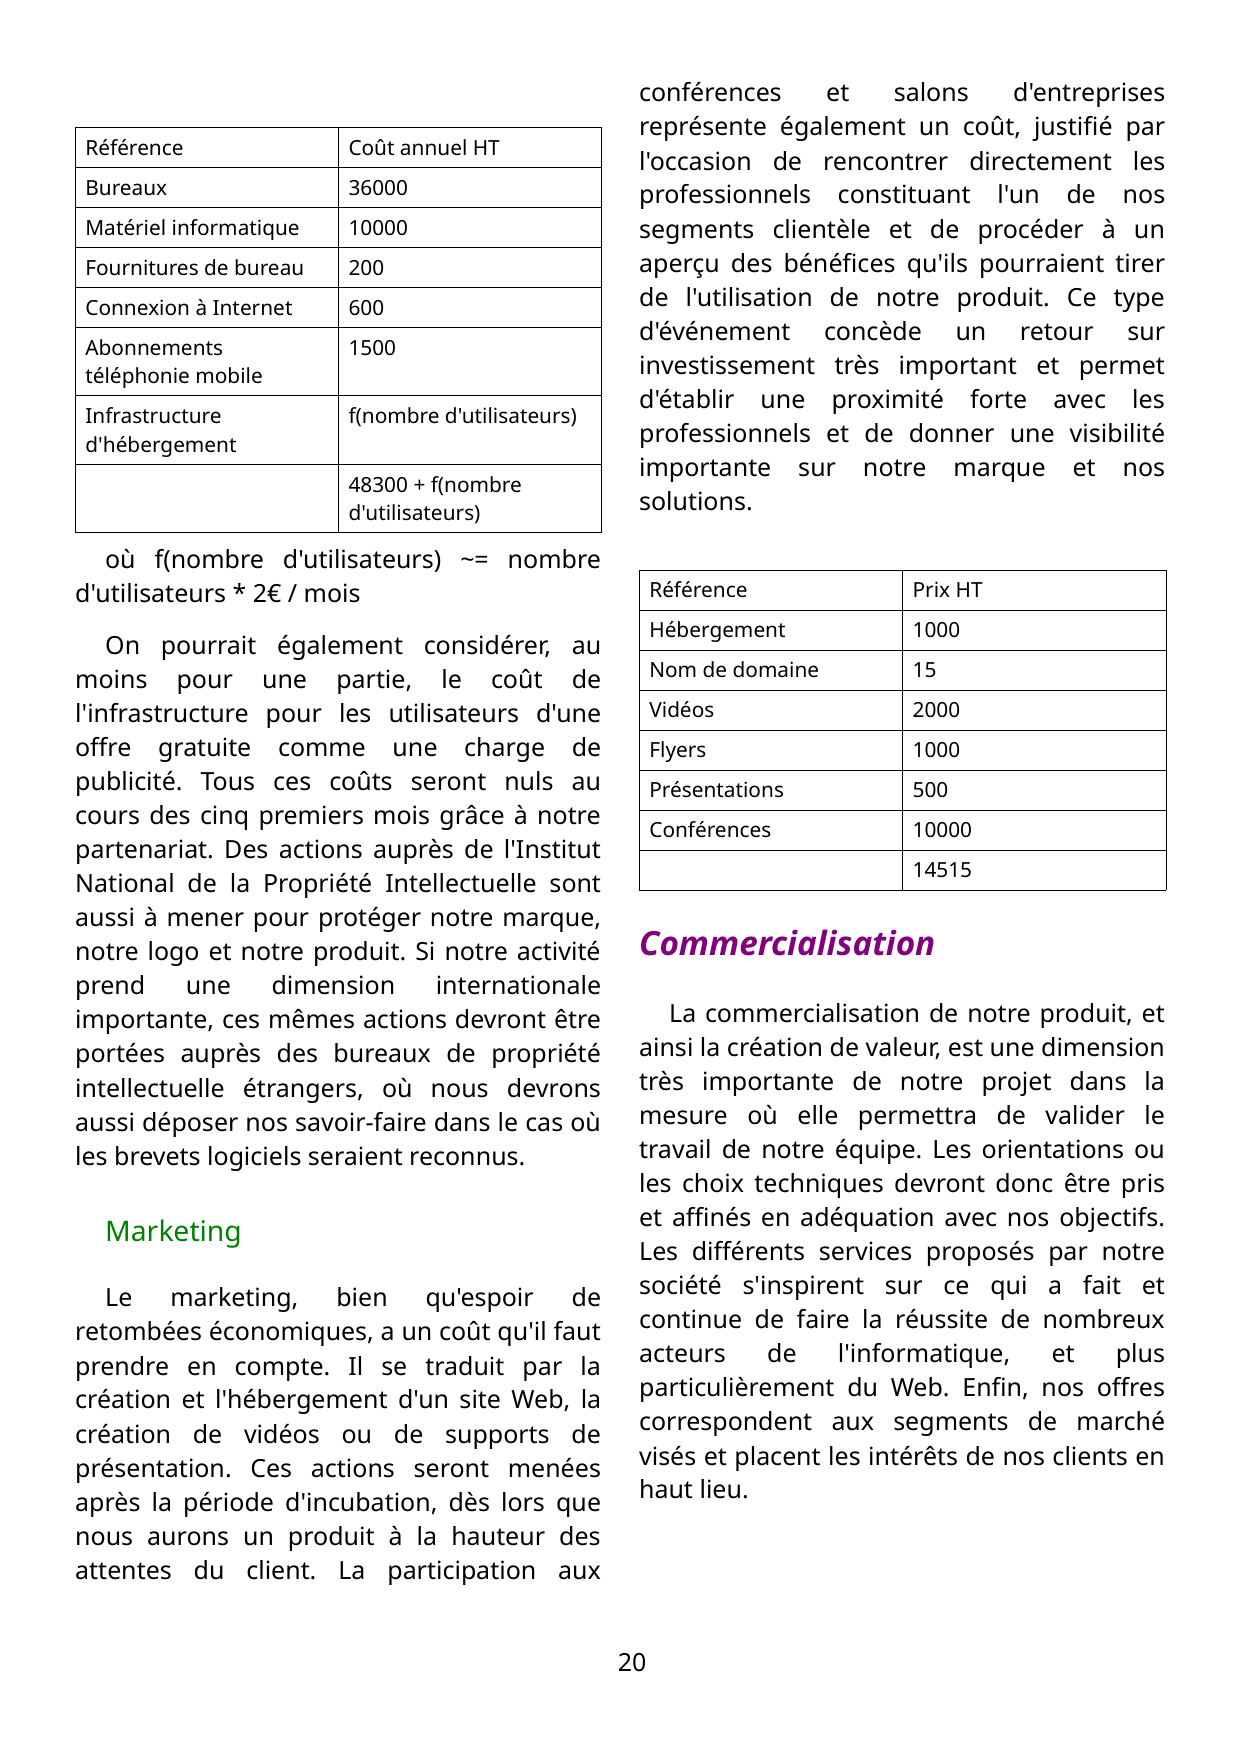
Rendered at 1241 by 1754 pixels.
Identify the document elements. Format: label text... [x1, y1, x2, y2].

text conférences et salons d'entreprises représente également un coût, justifié par l'occasion de rencontrer directement les professionnels constituant l'un de nos segments clientèle et de procéder à un aperçu des bénéfices qu'ils pourraient tirer de l'utilisation de notre produit. Ce type d'événement concède un retour sur investissement très important et permet d'établir une proximité forte avec les professionnels et de donner une visibilité importante sur notre marque et nos solutions. [639, 75, 1166, 518]
subtitle Marketing [75, 1211, 601, 1250]
subtitle Commercialisation [639, 920, 1166, 965]
table_cell Bureaux [76, 168, 338, 207]
table_cell 15 [903, 651, 1166, 690]
table_cell 48300 + f(nombre d'utilisateurs) [339, 465, 601, 532]
table_cell 200 [339, 248, 601, 287]
table_cell 1500 [339, 328, 601, 395]
text On pourrait également considérer, au moins pour une partie, le coût de l'infrastructure pour les utilisateurs d'une offre gratuite comme une charge de publicité. Tous ces coûts seront nuls au cours des cinq premiers mois grâce à notre partenariat. Des actions auprès de l'Institut National de la Propriété Intellectuelle sont aussi à mener pour protéger notre marque, notre logo et notre produit. Si notre activité prend une dimension internationale importante, ces mêmes actions devront être portées auprès des bureaux de propriété intellectuelle étrangers, où nous devrons aussi déposer nos savoir-faire dans le cas où les brevets logiciels seraient reconnus. [75, 627, 601, 1172]
text La commercialisation de notre produit, et ainsi la création de valeur, est une dimension très importante de notre projet dans la mesure où elle permettra de valider le travail de notre équipe. Les orientations ou les choix techniques devront donc être pris et affinés en adéquation avec nos objectifs. Les différents services proposés par notre société s'inspirent sur ce qui a fait et continue de faire la réussite de nombreux acteurs de l'informatique, et plus particulièrement du Web. Enfin, nos offres correspondent aux segments de marché visés et placent les intérêts de nos clients en haut lieu. [639, 995, 1166, 1506]
table_cell Flyers [640, 731, 902, 770]
table_header Référence [640, 571, 902, 610]
table_cell Hébergement [640, 611, 902, 650]
table_cell Fournitures de bureau [76, 248, 338, 287]
table_cell Conférences [640, 811, 902, 850]
table_cell 1000 [903, 611, 1166, 650]
table_cell 36000 [339, 168, 601, 207]
table_cell 500 [903, 771, 1166, 810]
table_cell Présentations [640, 771, 902, 810]
table_cell 14515 [903, 851, 1166, 890]
table_cell f(nombre d'utilisateurs) [339, 396, 601, 464]
table_cell [76, 465, 338, 532]
table_header Coût annuel HT [339, 128, 601, 167]
table_cell [640, 851, 902, 890]
table_cell 600 [339, 288, 601, 327]
table_cell Abonnements téléphonie mobile [76, 328, 338, 395]
table_cell 2000 [903, 691, 1166, 730]
table_cell Connexion à Internet [76, 288, 338, 327]
table_header Référence [76, 128, 338, 167]
table_cell Infrastructure d'hébergement [76, 396, 338, 464]
table_cell 10000 [903, 811, 1166, 850]
table_cell Nom de domaine [640, 651, 902, 690]
table_cell Vidéos [640, 691, 902, 730]
table_cell Matériel informatique [76, 208, 338, 247]
table_cell 10000 [339, 208, 601, 247]
table_cell 1000 [903, 731, 1166, 770]
table_header Prix HT [903, 571, 1166, 610]
text où f(nombre d'utilisateurs) ~= nombre d'utilisateurs * 2€ / mois [75, 541, 601, 609]
text Le marketing, bien qu'espoir de retombées économiques, a un coût qu'il faut prendre en compte. Il se traduit par la création et l'hébergement d'un site Web, la création de vidéos ou de supports de présentation. Ces actions seront menées après la période d'incubation, dès lors que nous aurons un produit à la hauteur des attentes du client. La participation aux [75, 1280, 601, 1587]
